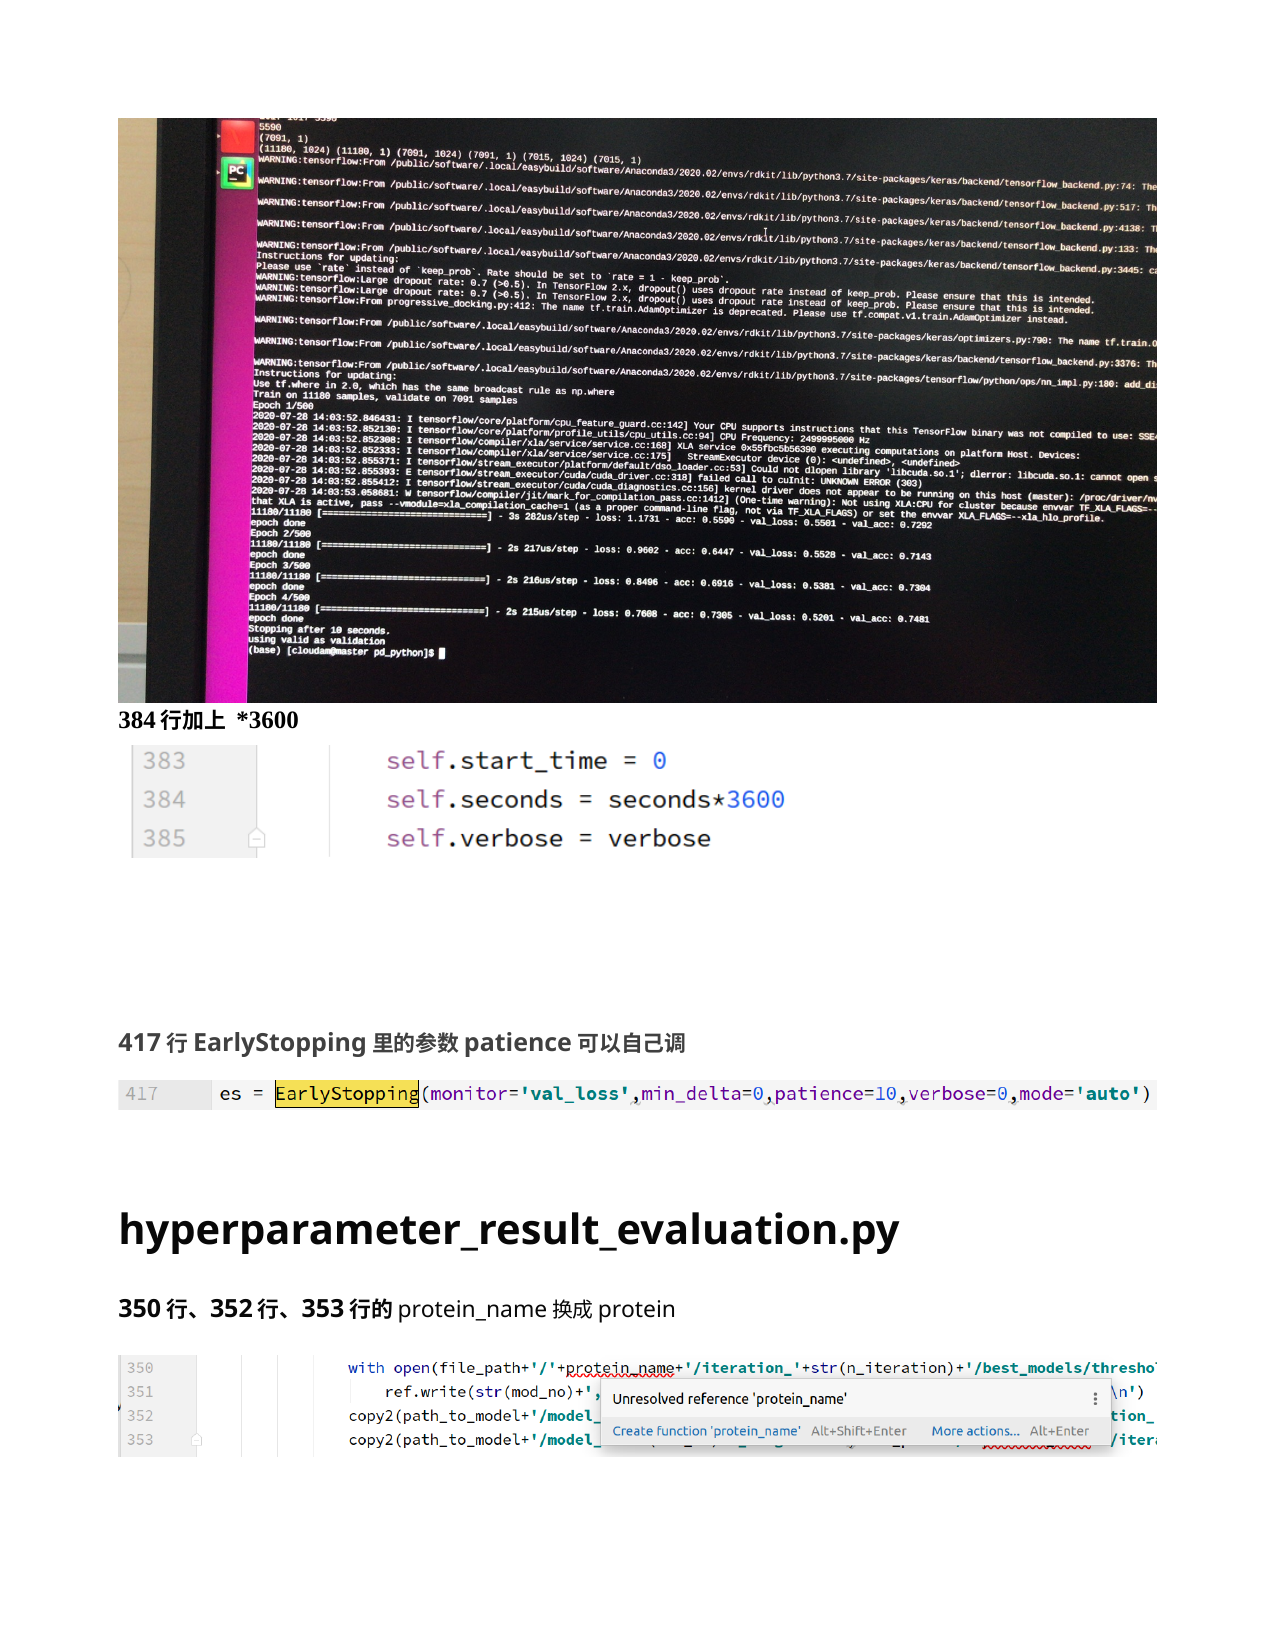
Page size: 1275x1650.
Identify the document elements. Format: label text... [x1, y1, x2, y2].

text 350行、352行、353行的protein_name换成protein [118, 1290, 1157, 1324]
picture [118, 1080, 1157, 1110]
text hyperparameter_result_evaluation.py [118, 1199, 1157, 1256]
picture [118, 118, 1157, 703]
picture [131, 745, 808, 858]
text 417行 EarlyStopping里的参数patience可以自己调 [118, 1025, 1157, 1059]
picture [118, 1355, 1157, 1457]
text 384行加上 *3600 [118, 703, 1157, 734]
